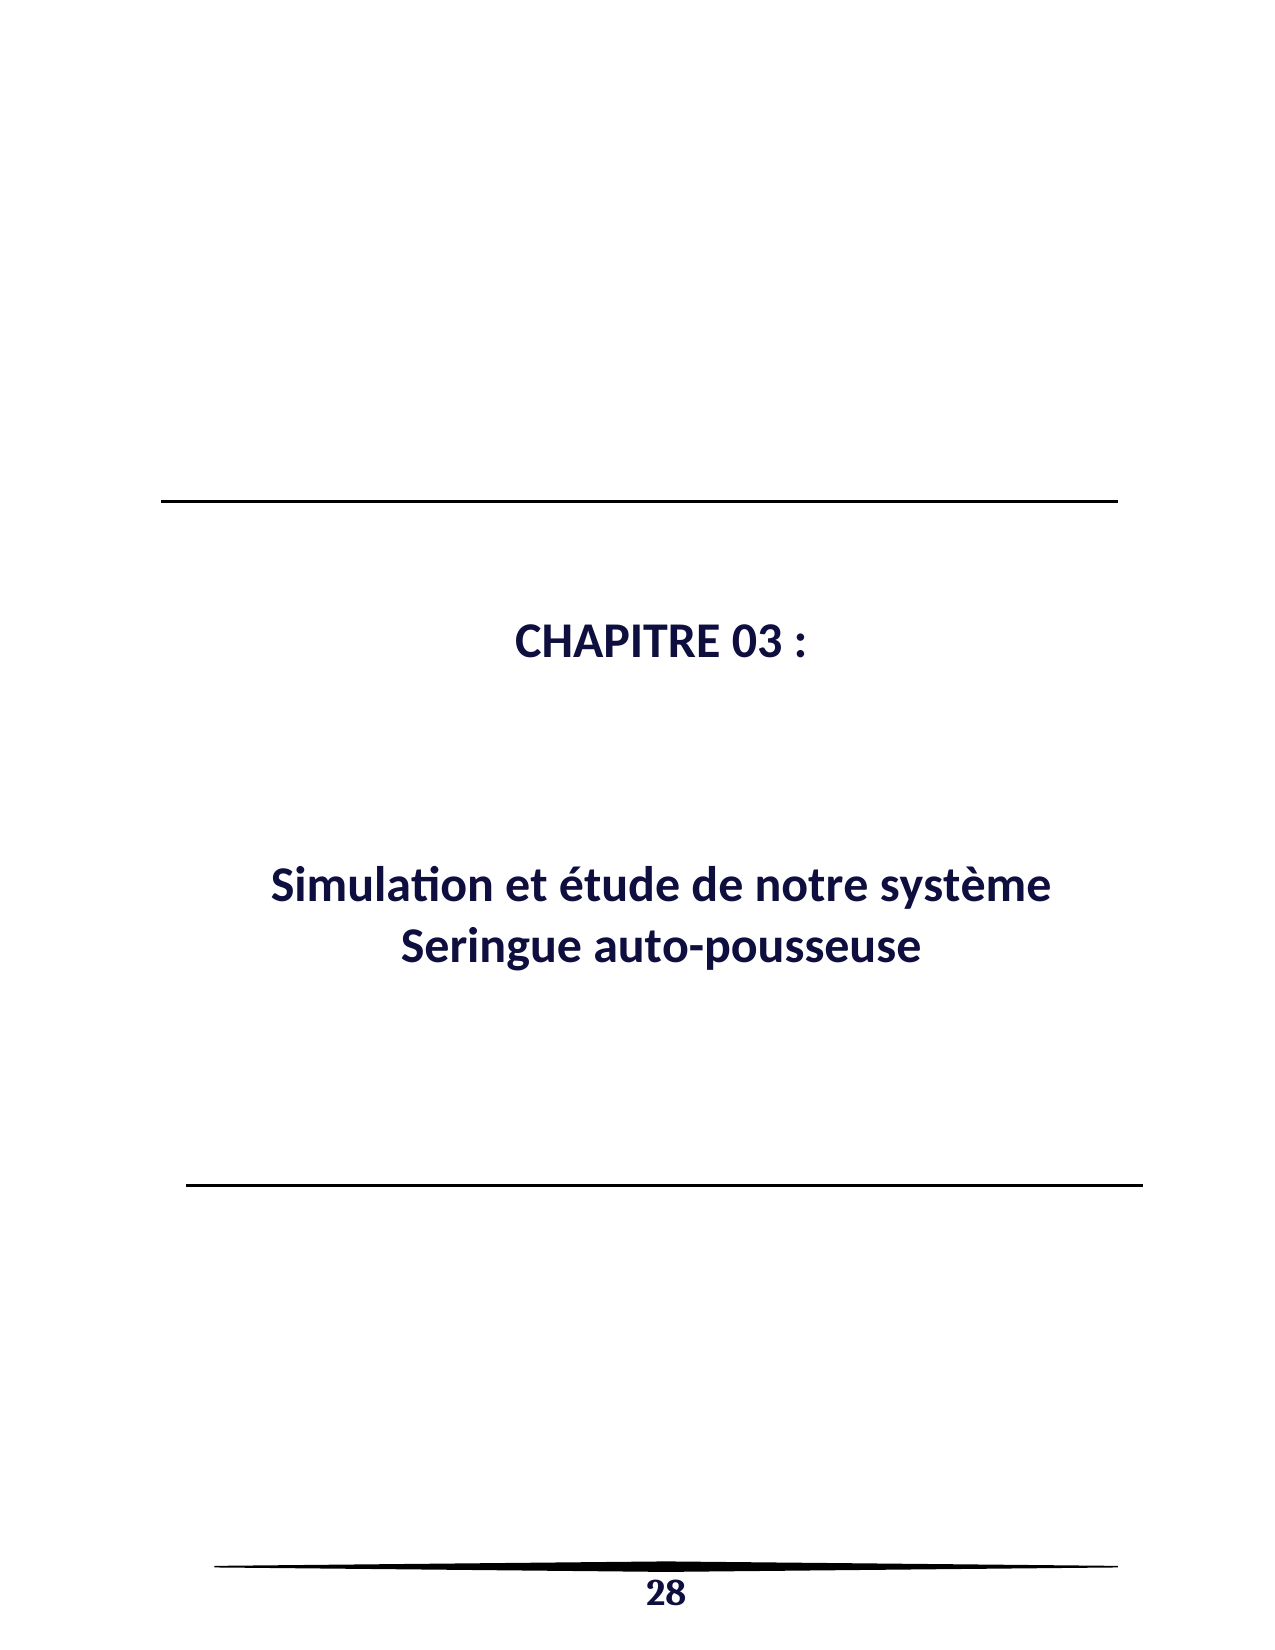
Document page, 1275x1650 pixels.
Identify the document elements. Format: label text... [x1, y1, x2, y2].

text Seringue auto-pousseuse [262, 914, 1060, 975]
text Simulation et étude de notre système [262, 853, 1060, 914]
text CHAPITRE 03 : [262, 608, 1060, 669]
